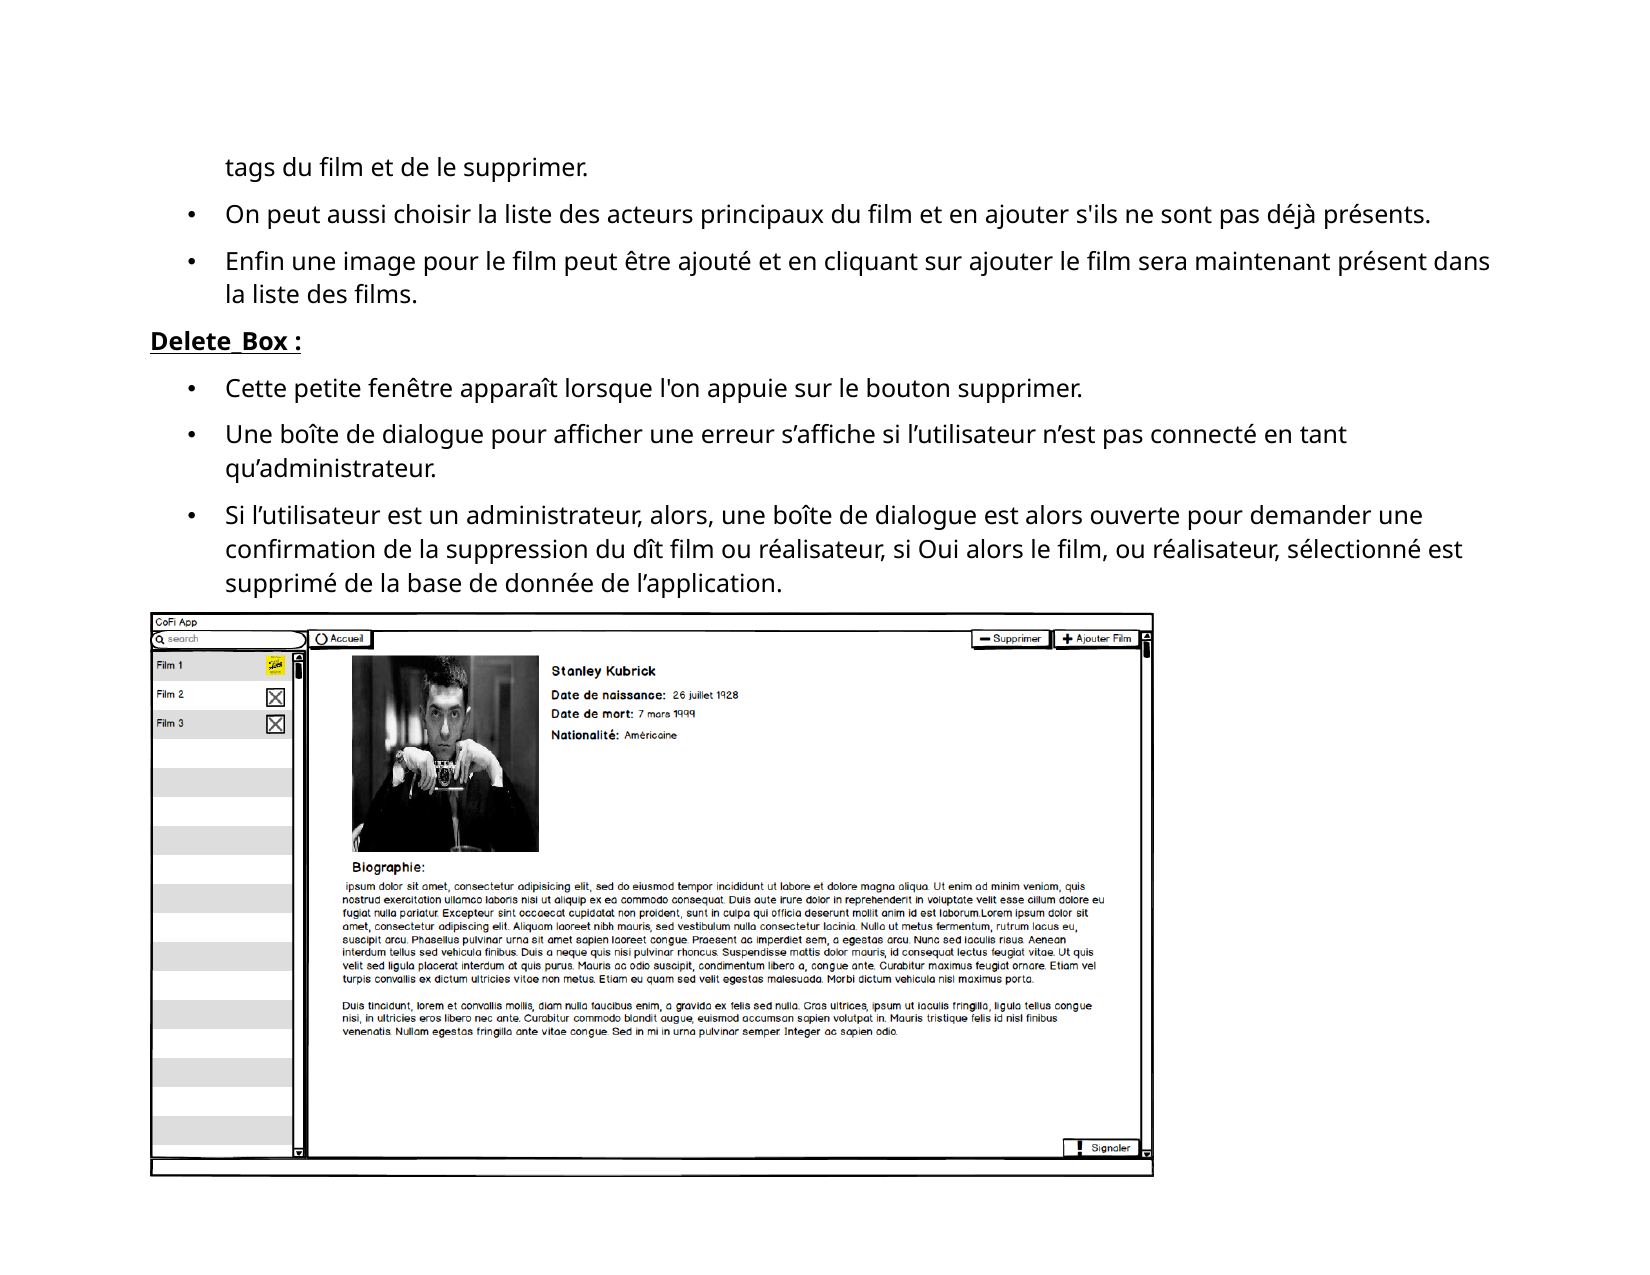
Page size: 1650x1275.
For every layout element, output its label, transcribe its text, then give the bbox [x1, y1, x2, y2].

picture [150, 612, 1154, 1177]
list Une boîte de dialogue pour afficher une erreur s’affiche si l’utilisateur n’est pas connecté en tant qu’administrateur. [187, 417, 1500, 485]
list Enfin une image pour le film peut être ajouté et en cliquant sur ajouter le film sera maintenant présent dans la liste des films. [187, 243, 1500, 311]
list Si l’utilisateur est un administrateur, alors, une boîte de dialogue est alors ouverte pour demander une confirmation de la suppression du dît film ou réalisateur, si Oui alors le film, ou réalisateur, sélectionné est supprimé de la base de donnée de l’application. [187, 497, 1500, 600]
text Delete_Box : [150, 324, 1500, 358]
list Cette petite fenêtre apparaît lorsque l'on appuie sur le bouton supprimer. [187, 370, 1500, 404]
list On peut aussi choisir la liste des acteurs principaux du film et en ajouter s'ils ne sont pas déjà présents. [187, 197, 1500, 231]
list tags du film et de le supprimer. [187, 150, 1500, 184]
